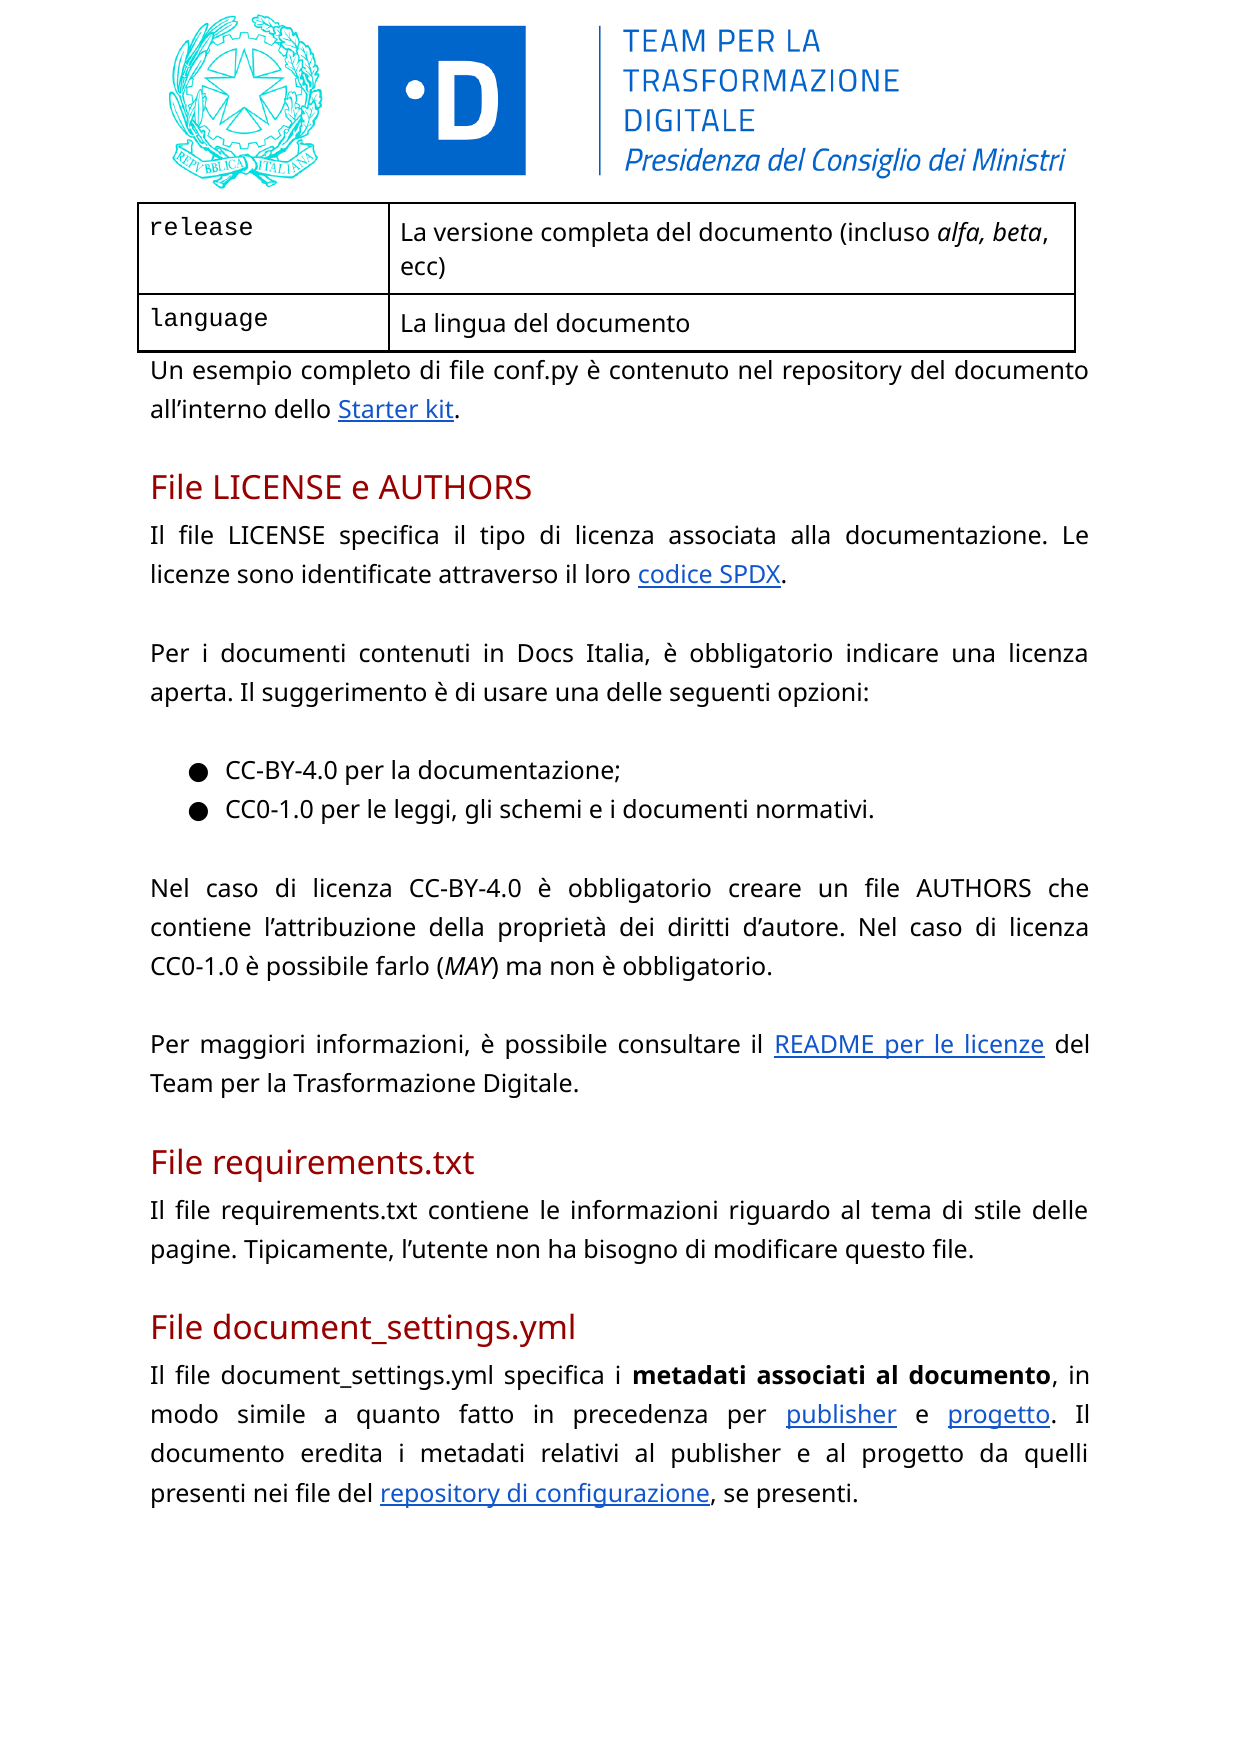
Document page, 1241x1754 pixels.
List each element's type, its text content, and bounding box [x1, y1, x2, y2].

subtitle File document_settings.yml [150, 1304, 1090, 1349]
list CC-BY-4.0 per la documentazione; [187, 753, 1090, 787]
picture [150, 0, 1091, 203]
text Per maggiori informazioni, è possibile consultare il README per le licenze del Team per la Trasformazione Digitale. [150, 1027, 1090, 1100]
text Il file document_settings.yml specifica i metadati associati al documento, in modo simile a quanto fatto in precedenza per publisher e progetto. Il documento eredita i metadati relativi al publisher e al progetto da quelli presenti nei file del repository di configurazione, se presenti. [150, 1358, 1090, 1509]
text Il file LICENSE specifica il tipo di licenza associata alla documentazione. Le licenze sono identificate attraverso il loro codice SPDX. [150, 518, 1090, 591]
text Un esempio completo di file conf.py è contenuto nel repository del documento all’interno dello Starter kit. [150, 352, 1090, 426]
list CC0-1.0 per le leggi, gli schemi e i documenti normativi. [187, 792, 1090, 826]
table_cell release [139, 204, 388, 293]
subtitle File LICENSE e AUTHORS [150, 464, 1090, 509]
table_cell language [139, 295, 388, 350]
subtitle File requirements.txt [150, 1139, 1090, 1184]
table_cell La lingua del documento [390, 295, 1074, 350]
text Per i documenti contenuti in Docs Italia, è obbligatorio indicare una licenza aperta. Il suggerimento è di usare una delle seguenti opzioni: [150, 635, 1090, 708]
text Il file requirements.txt contiene le informazioni riguardo al tema di stile delle pagine. Tipicamente, l’utente non ha bisogno di modificare questo file. [150, 1192, 1090, 1266]
table_cell La versione completa del documento (incluso alfa, beta, ecc) [390, 204, 1074, 293]
text Nel caso di licenza CC-BY-4.0 è obbligatorio creare un file AUTHORS che contiene l’attribuzione della proprietà dei diritti d’autore. Nel caso di licenza CC0-1.0 è possibile farlo (MAY) ma non è obbligatorio. [150, 870, 1090, 983]
